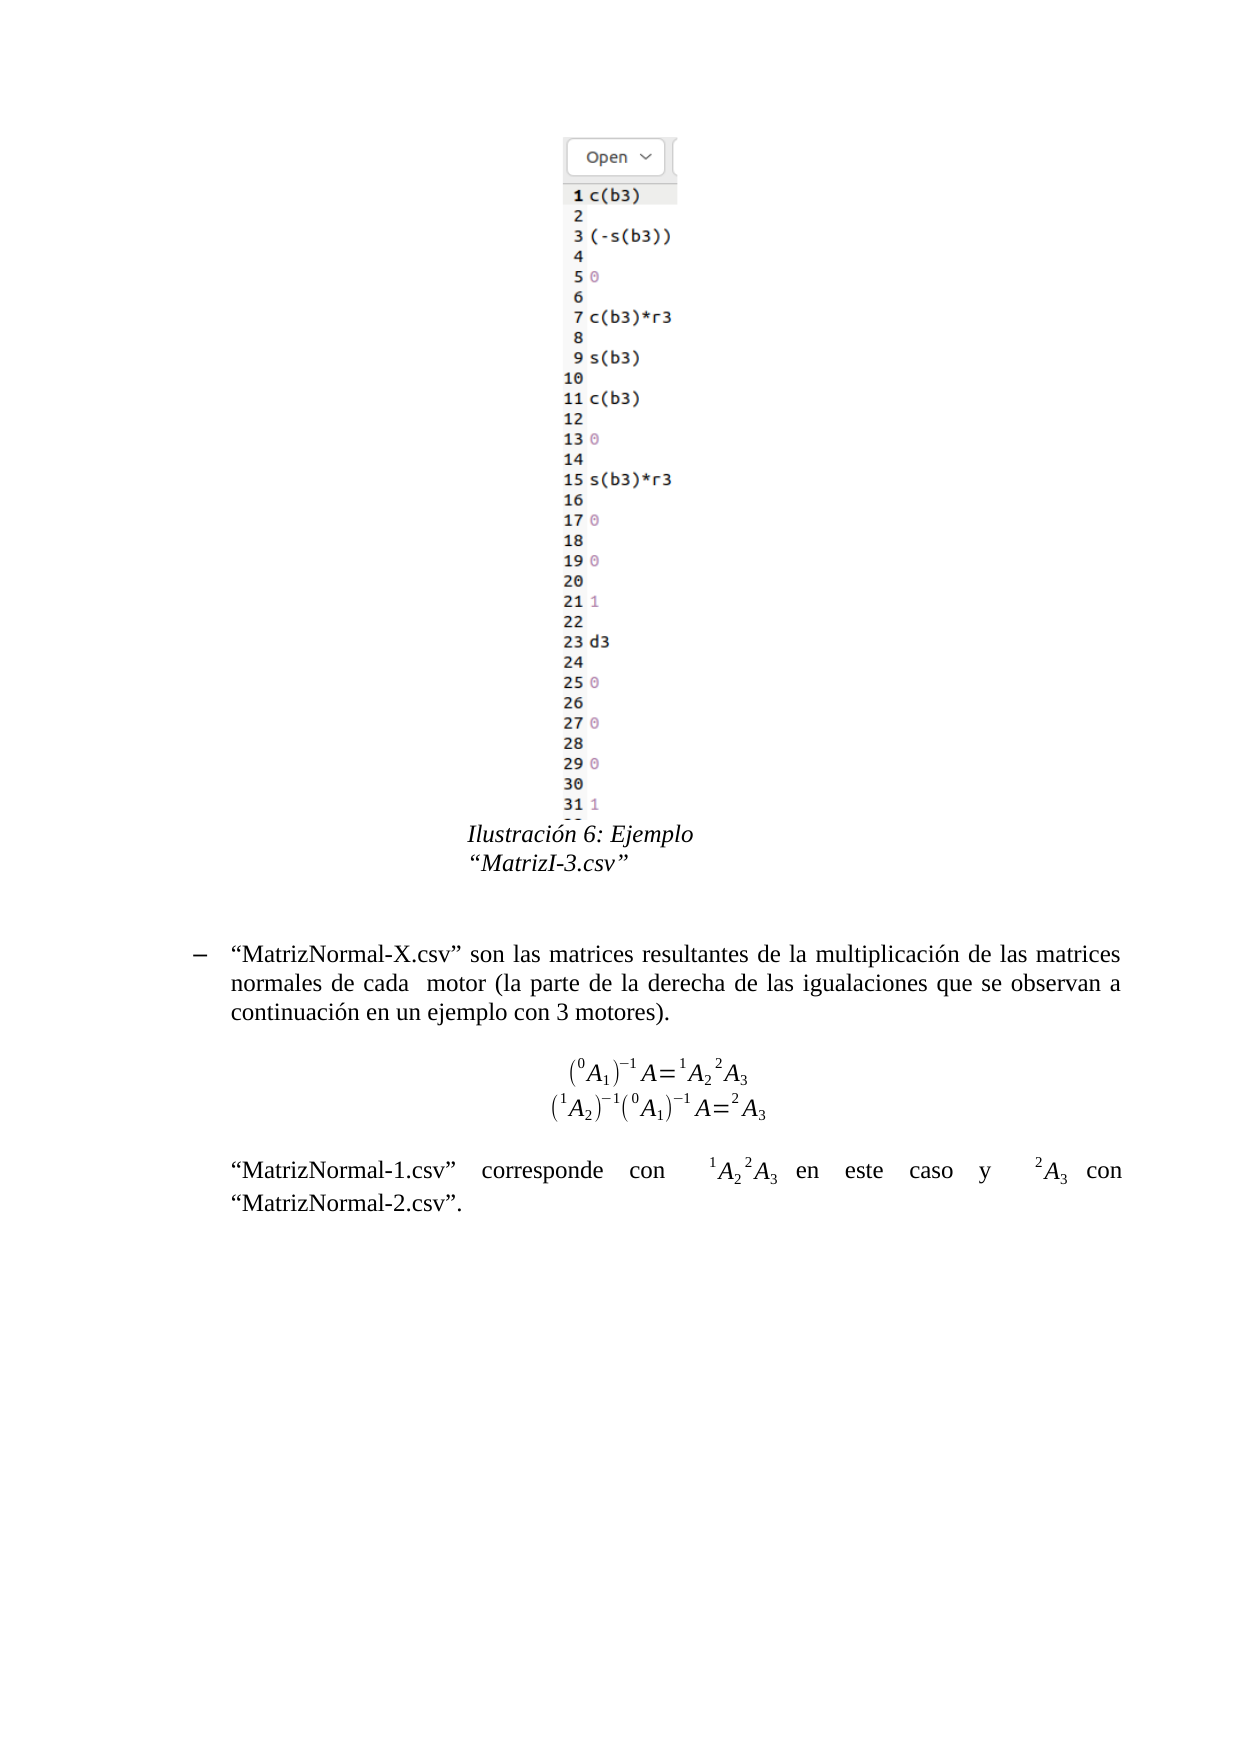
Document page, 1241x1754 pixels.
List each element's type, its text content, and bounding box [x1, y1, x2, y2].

list “MatrizNormal-1.csv” corresponde con en este caso y con “MatrizNormal-2.csv”. [193, 1153, 1122, 1217]
picture [562, 137, 678, 820]
list “MatrizNormal-X.csv” son las matrices resultantes de la multiplicación de las matrices normales de cada motor (la parte de la derecha de las igualaciones que se observan a continuación en un ejemplo con 3 motores). [193, 939, 1122, 1026]
text Ilustración 6: Ejemplo “MatrizI-3.csv” [467, 150, 773, 877]
